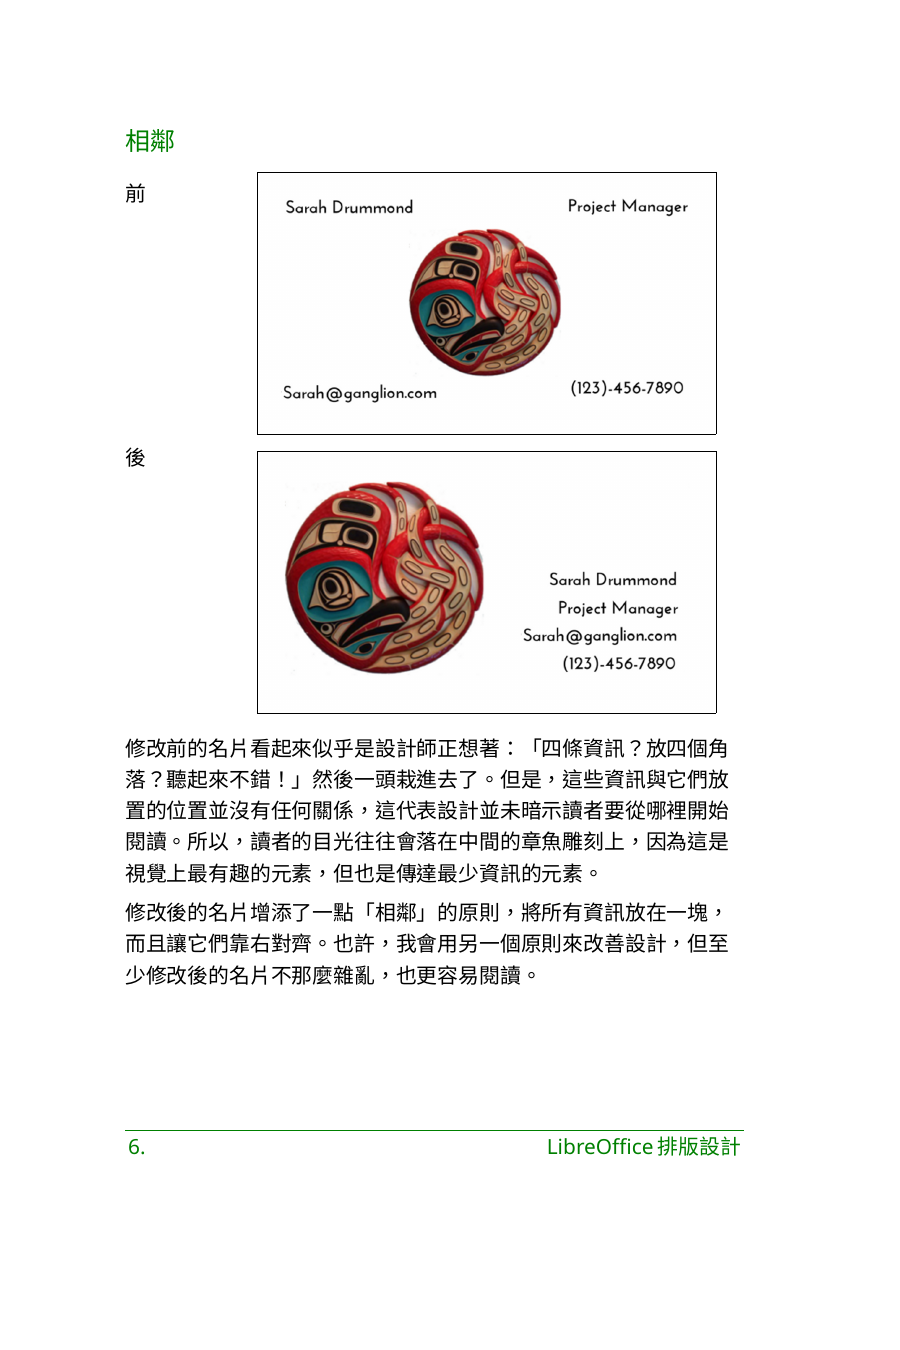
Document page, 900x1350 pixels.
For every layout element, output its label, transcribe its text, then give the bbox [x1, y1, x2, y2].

picture [260, 454, 713, 711]
text 修改後的名片增添了一點「相鄰」的原則，將所有資訊放在一塊，而且讓它們靠右對齊。也許，我會用另一個原則來改善設計，但至少修改後的名片不那麼雜亂，也更容易閱讀。 [125, 896, 744, 989]
picture [260, 175, 713, 431]
table_cell [257, 452, 744, 715]
table_header 前 [125, 172, 257, 436]
table_cell [257, 436, 744, 454]
table_cell 後 [125, 436, 257, 715]
subtitle 相鄰 [125, 125, 744, 156]
table_header [257, 172, 744, 436]
text 修改前的名片看起來似乎是設計師正想著：「四條資訊？放四個角落？聽起來不錯！」然後一頭栽進去了。但是，這些資訊與它們放置的位置並沒有任何關係，這代表設計並未暗示讀者要從哪裡開始閱讀。所以，讀者的目光往往會落在中間的章魚雕刻上，因為這是視覺上最有趣的元素，但也是傳達最少資訊的元素。 [125, 731, 744, 887]
